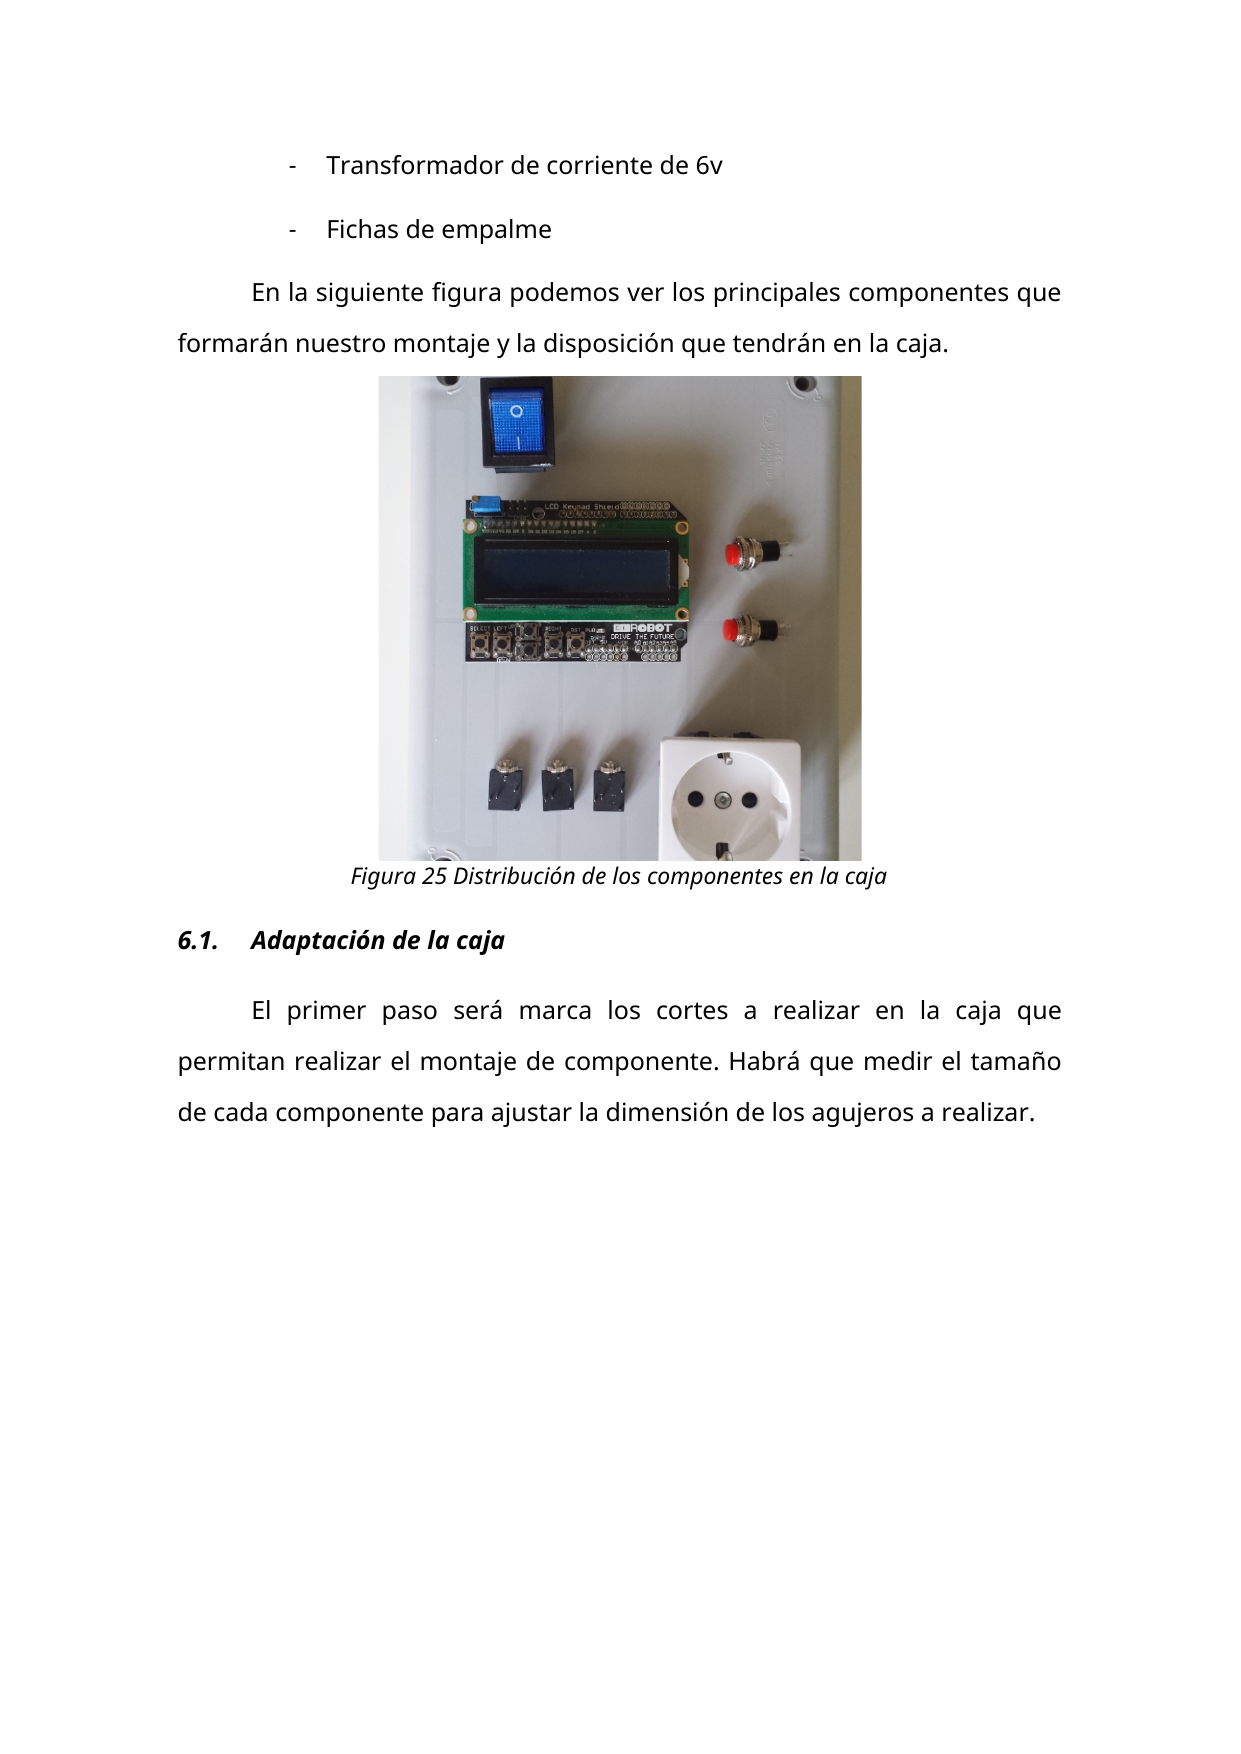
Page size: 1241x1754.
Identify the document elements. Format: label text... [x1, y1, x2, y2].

list Fichas de empalme [288, 211, 1063, 245]
subtitle Adaptación de la caja [177, 923, 1063, 957]
text El primer paso será marca los cortes a realizar en la caja que permitan realizar el montaje de componente. Habrá que medir el tamaño de cada componente para ajustar la dimensión de los agujeros a realizar. [177, 992, 1063, 1128]
list Transformador de corriente de 6v [288, 148, 1063, 182]
text En la siguiente figura podemos ver los principales componentes que formarán nuestro montaje y la disposición que tendrán en la caja. [177, 275, 1063, 360]
text Figura 25 Distribución de los componentes en la caja [177, 860, 1063, 891]
